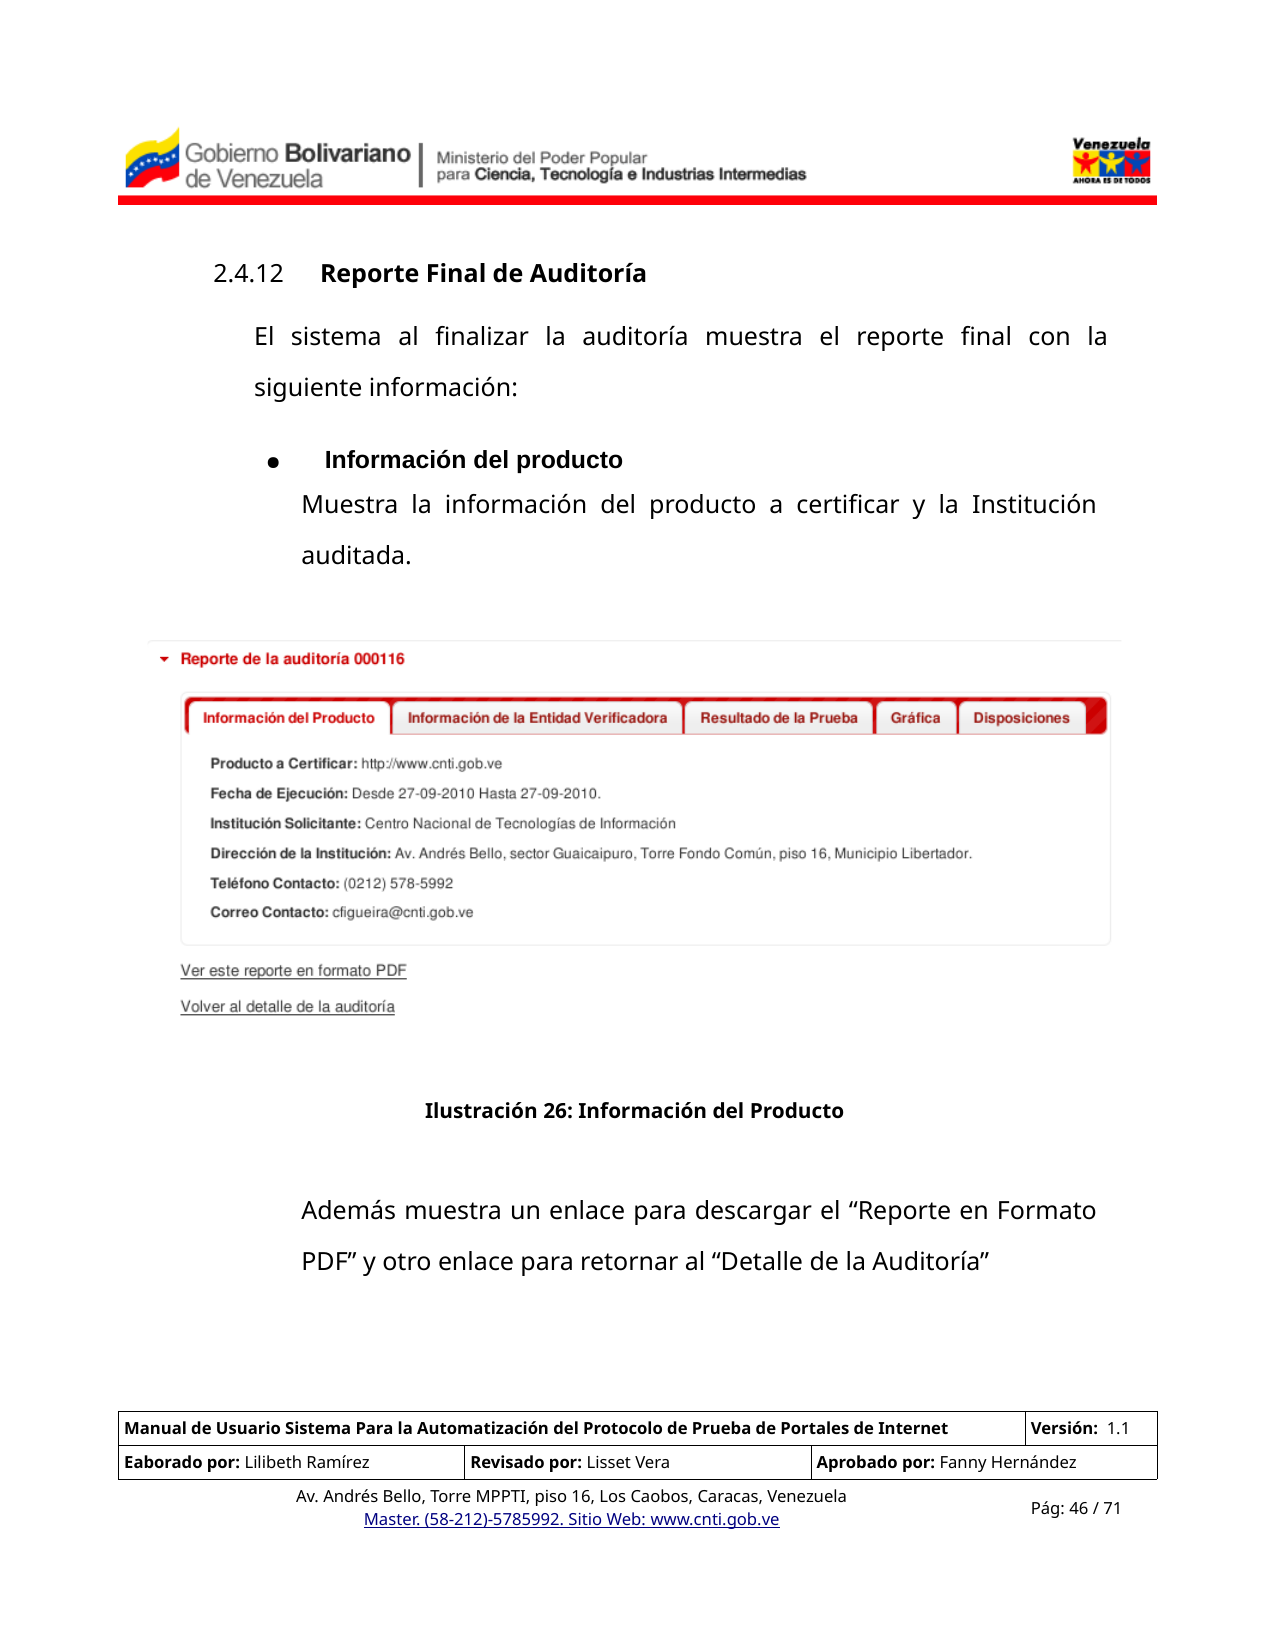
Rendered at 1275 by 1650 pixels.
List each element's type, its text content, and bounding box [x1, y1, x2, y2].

subtitle Información del producto [266, 445, 1157, 474]
text El sistema al finalizar la auditoría muestra el reporte final con la siguiente información: [254, 318, 1109, 403]
text Ilustración 26: Información del Producto [148, 1096, 1122, 1124]
text Muestra la información del producto a certificar y la Institución auditada. [301, 486, 1098, 571]
picture [118, 119, 1157, 205]
text Además muestra un enlace para descargar el “Reporte en Formato PDF” y otro enlace para retornar al “Detalle de la Auditoría” [301, 1192, 1098, 1277]
subtitle Reporte Final de Auditoría [118, 255, 1157, 289]
picture [147, 639, 1122, 1043]
